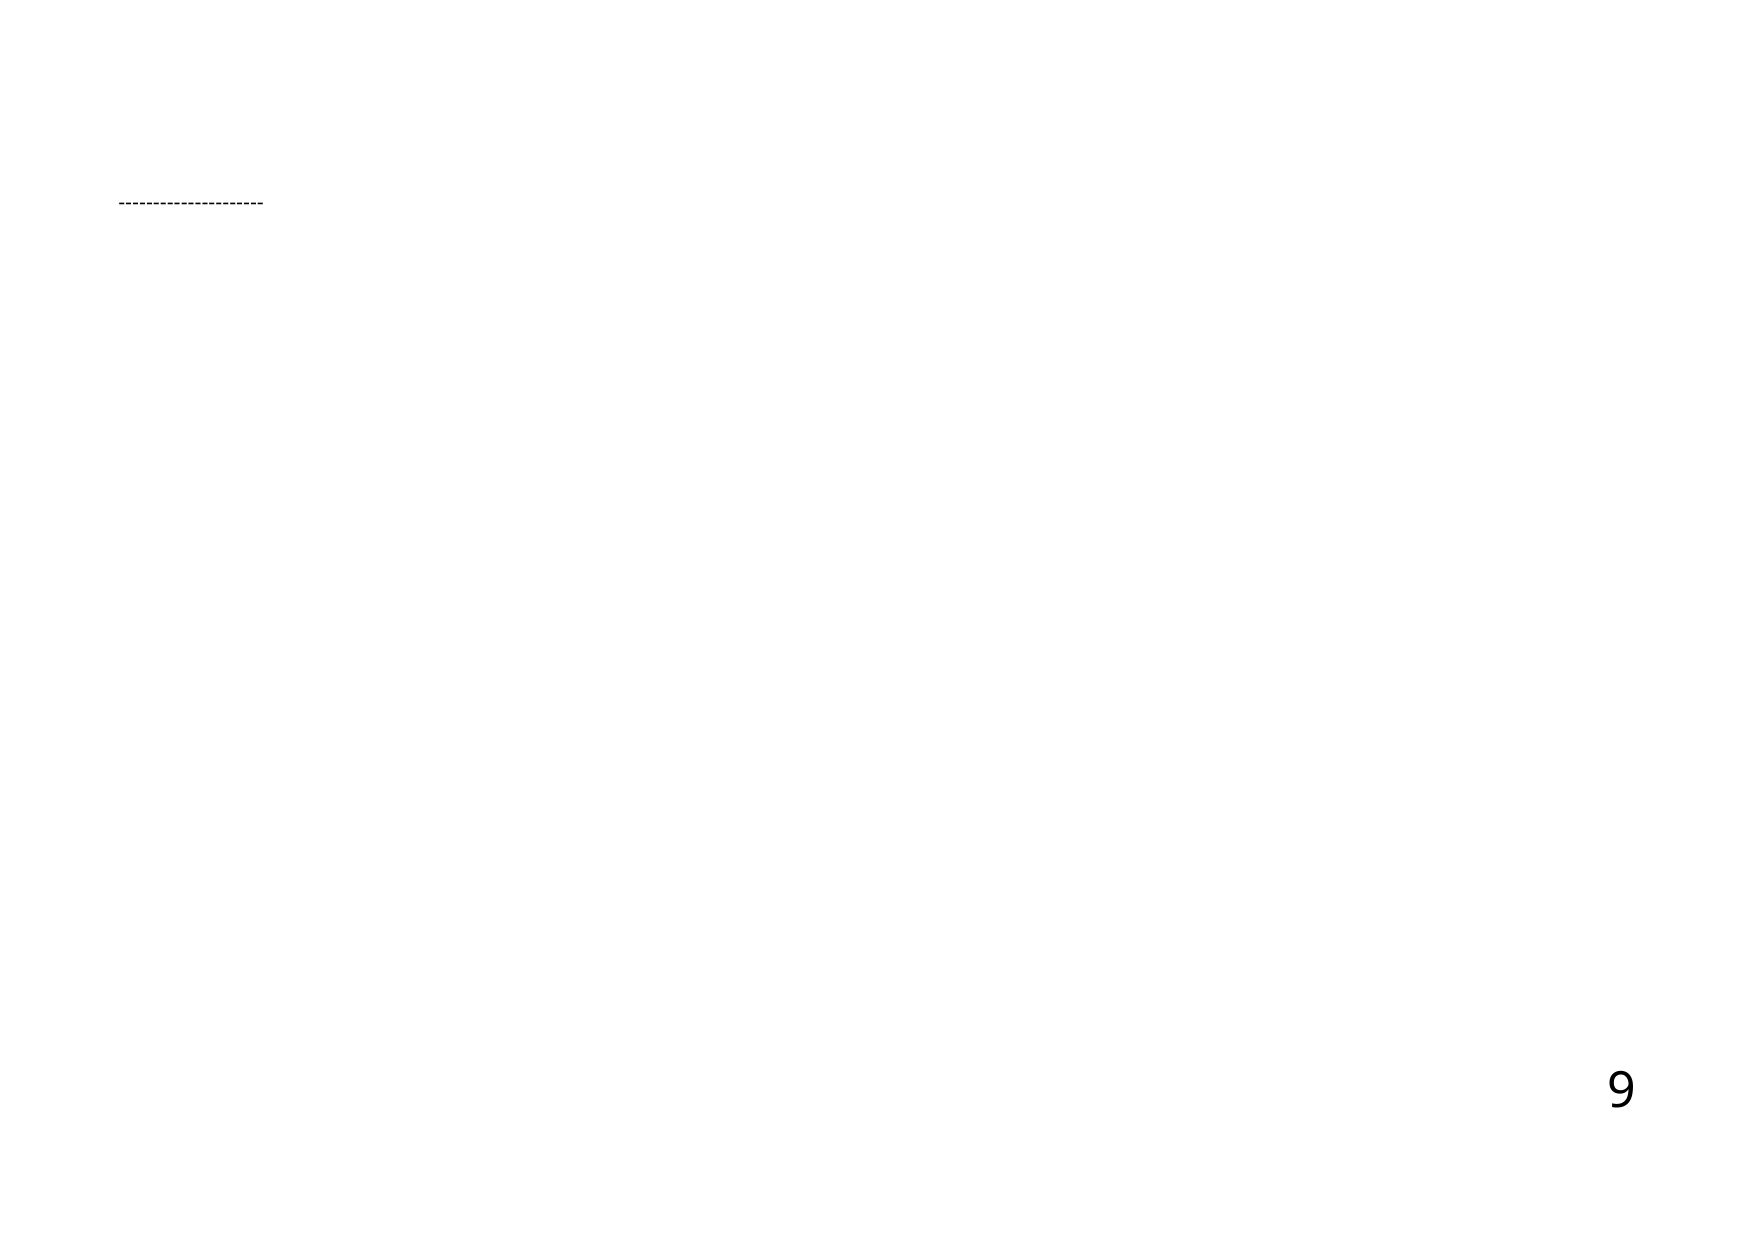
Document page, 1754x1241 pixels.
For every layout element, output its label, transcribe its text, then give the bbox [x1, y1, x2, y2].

text --------------------- [118, 190, 1636, 214]
